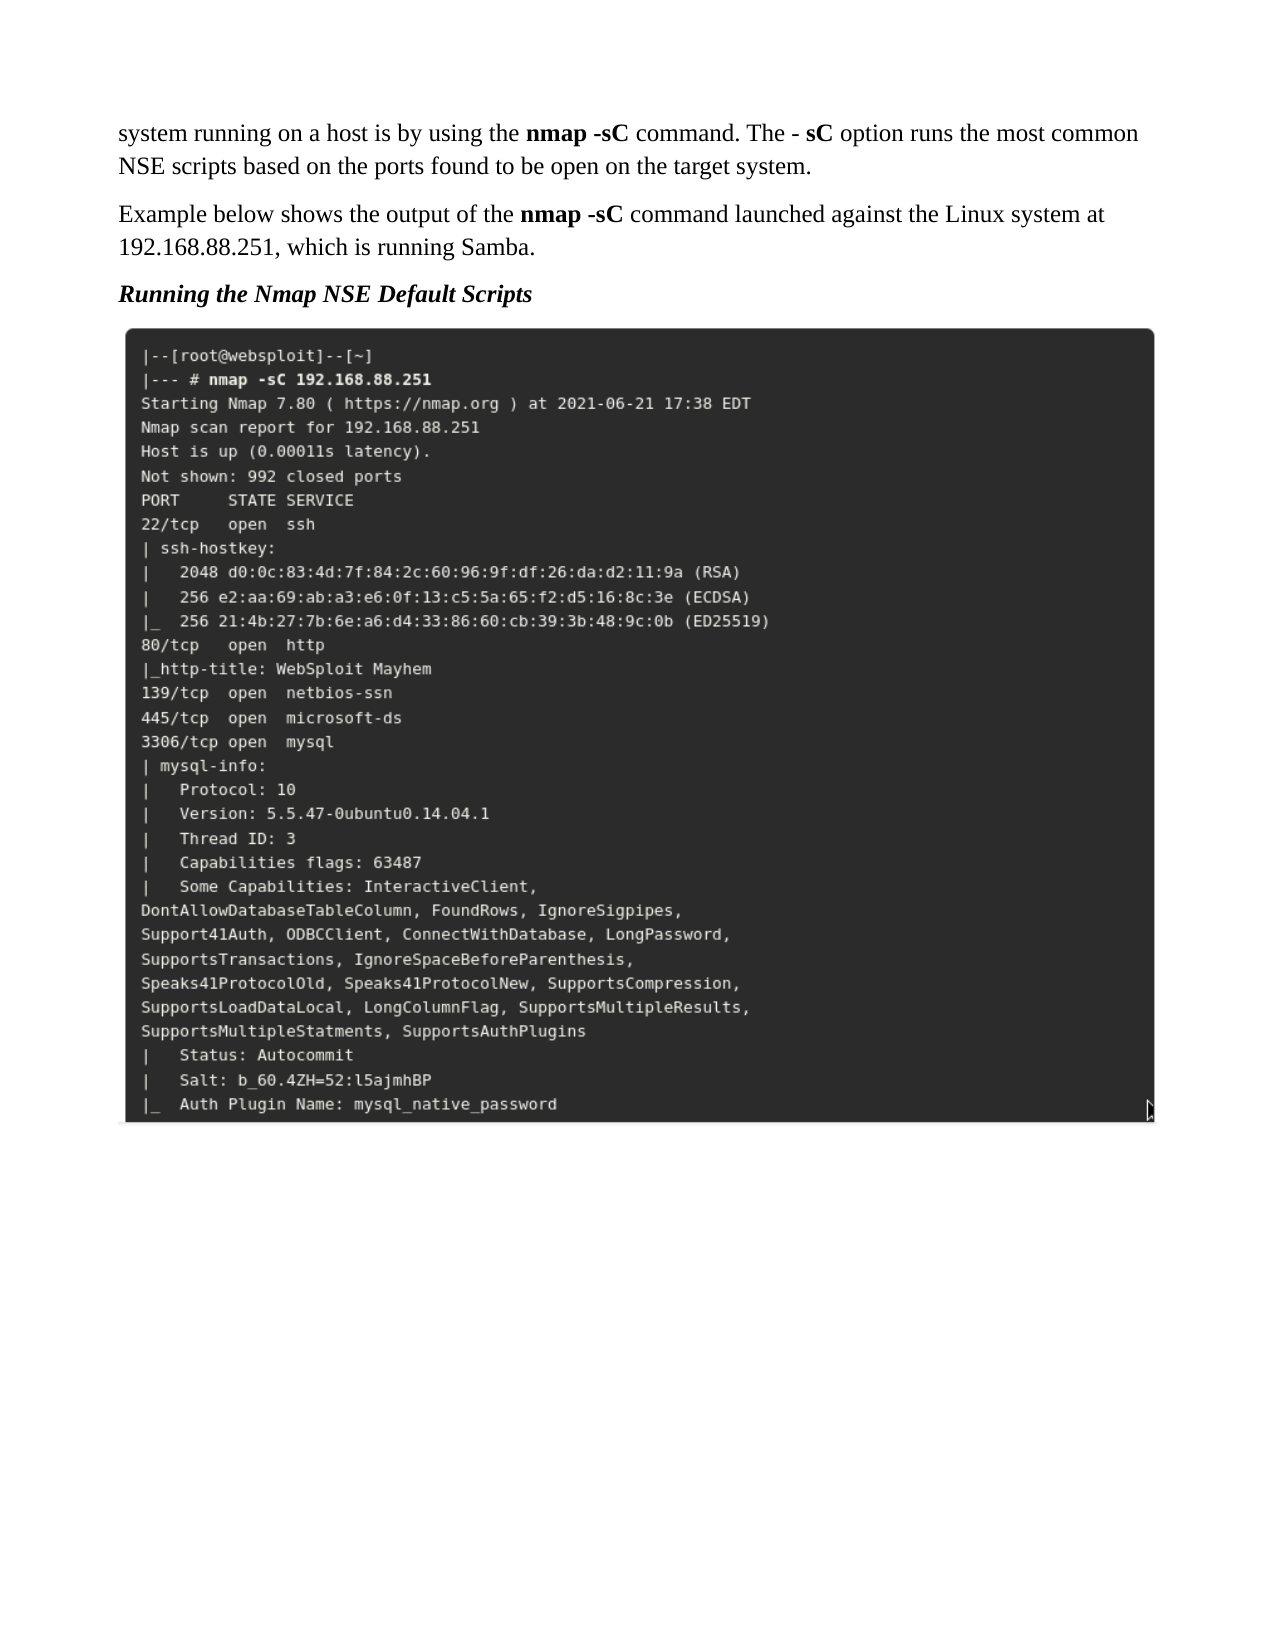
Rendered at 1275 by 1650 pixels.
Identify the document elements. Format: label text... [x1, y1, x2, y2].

text system running on a host is by using the nmap -sC command. The - sC option runs the most common NSE scripts based on the ports found to be open on the target system. [118, 118, 1157, 180]
text Example below shows the output of the nmap -sC command launched against the Linux system at 192.168.88.251, which is running Samba. [118, 199, 1157, 261]
text Running the Nmap NSE Default Scripts [118, 279, 1157, 308]
picture [118, 327, 1157, 1126]
